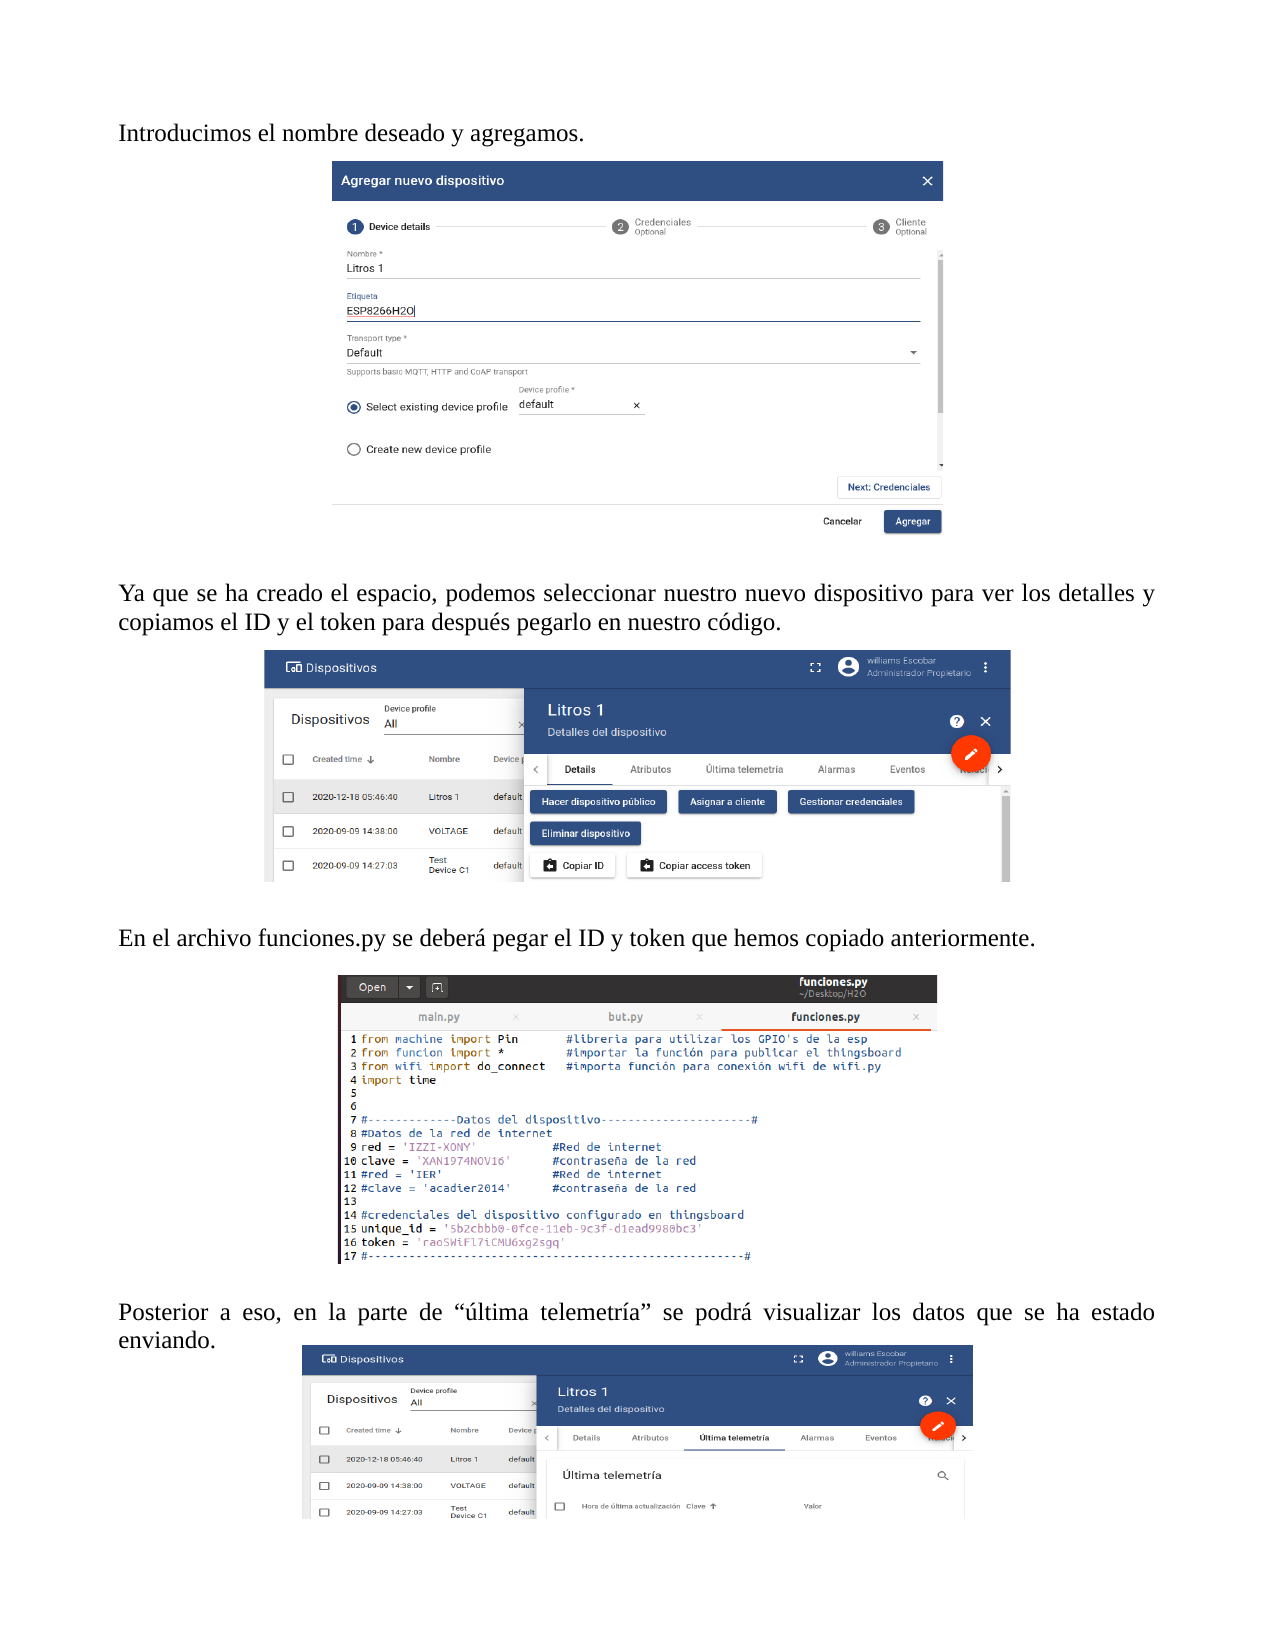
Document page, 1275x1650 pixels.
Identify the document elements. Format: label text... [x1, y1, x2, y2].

picture [337, 975, 938, 1264]
picture [332, 161, 944, 535]
text Ya que se ha creado el espacio, podemos seleccionar nuestro nuevo dispositivo para ver los detalles y copiamos el ID y el token para después pegarlo en nuestro código. [118, 578, 1157, 636]
text Posterior a eso, en la parte de “última telemetría” se podrá visualizar los datos que se ha estado enviando. [118, 1297, 1157, 1354]
text En el archivo funciones.py se deberá pegar el ID y token que hemos copiado anteriormente. [118, 923, 1157, 952]
text Introducimos el nombre deseado y agregamos. [118, 118, 1157, 147]
picture [302, 1345, 973, 1519]
picture [264, 650, 1011, 882]
